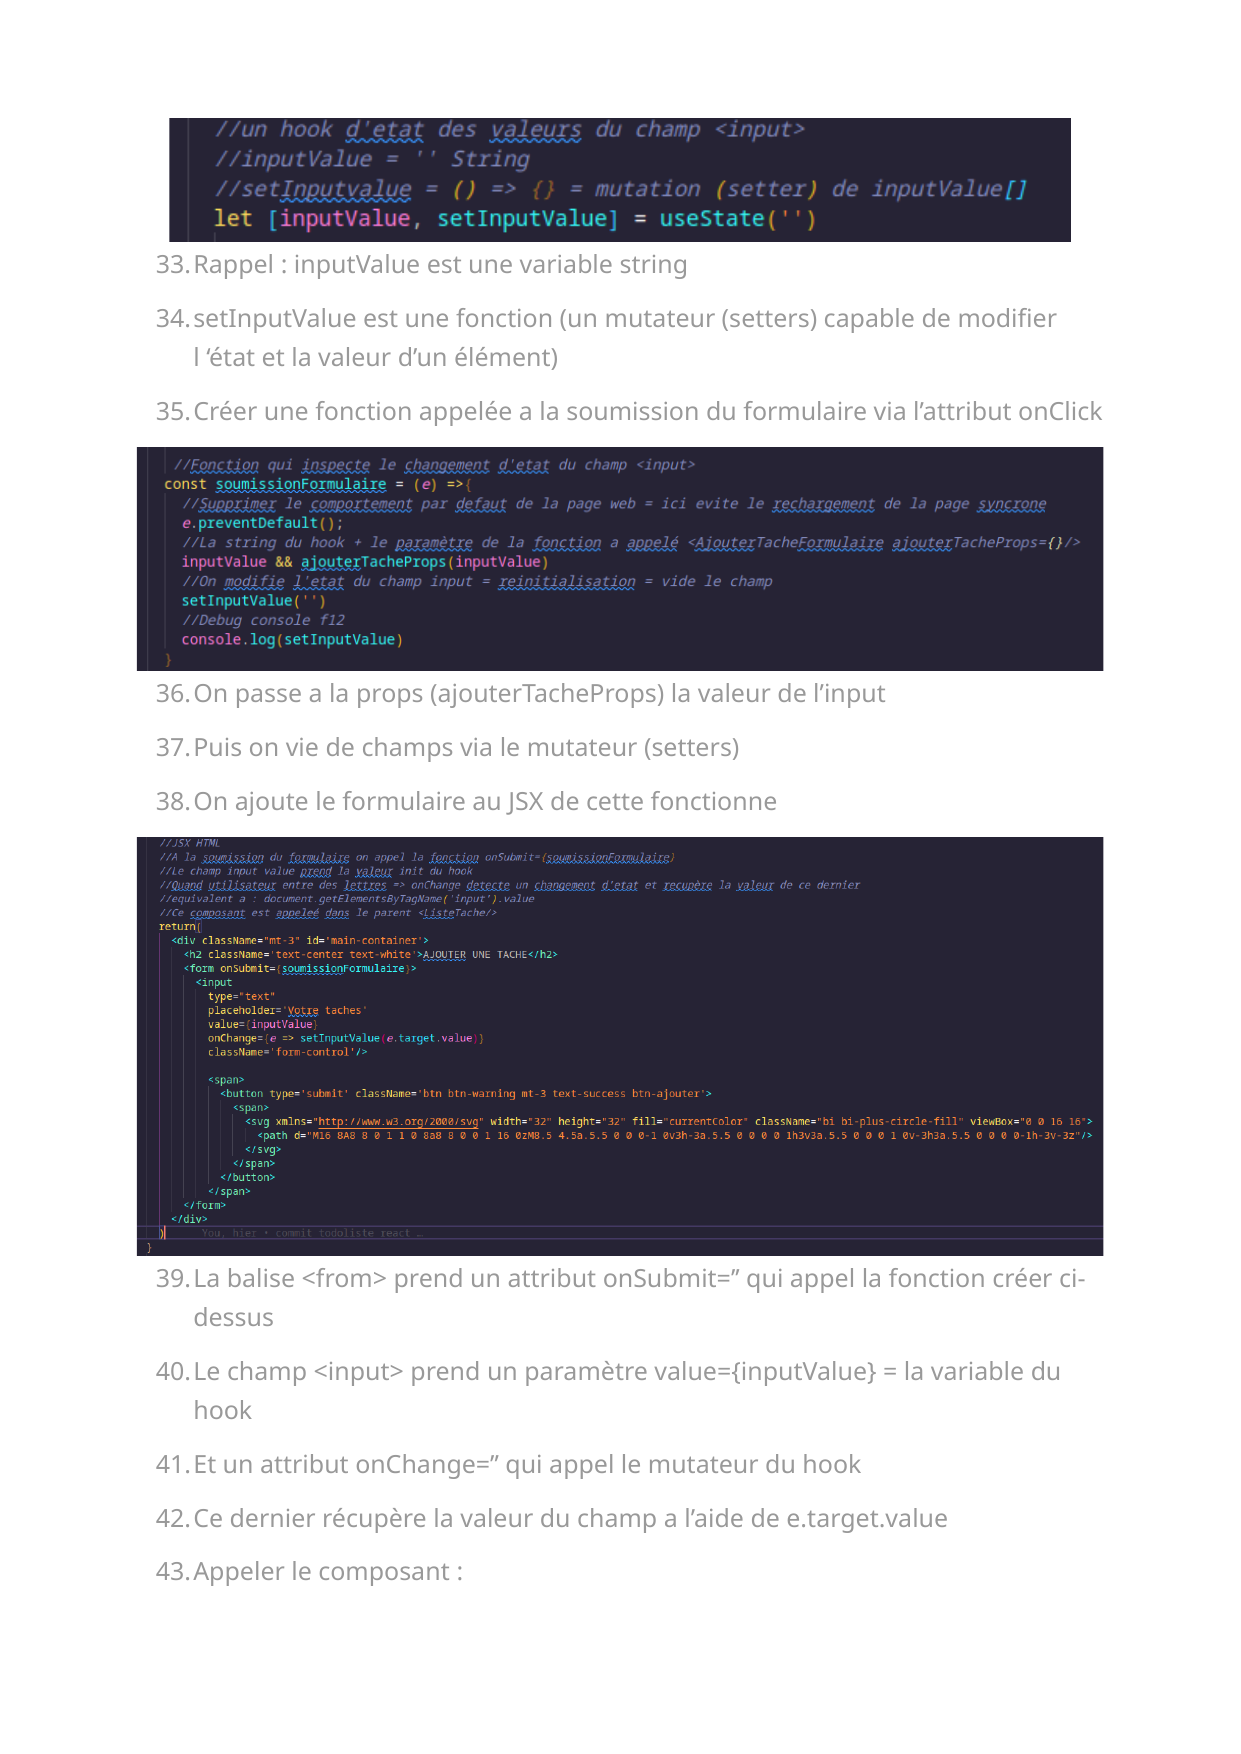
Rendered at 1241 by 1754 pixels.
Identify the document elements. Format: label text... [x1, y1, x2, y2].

picture [136, 837, 1104, 1256]
list On ajoute le formulaire au JSX de cette fonctionne [156, 783, 1122, 817]
list Puis on vie de champs via le mutateur (setters) [156, 729, 1122, 764]
picture [136, 447, 1104, 671]
list Rappel : inputValue est une variable string [156, 118, 1122, 281]
list Appeler le composant : [156, 1554, 1122, 1588]
list Créer une fonction appelée a la soumission du formulaire via l’attribut onClick [156, 393, 1122, 427]
list Et un attribut onChange=’’ qui appel le mutateur du hook [156, 1447, 1122, 1481]
list La balise <from> prend un attribut onSubmit=’’ qui appel la fonction créer ci-dessus [156, 837, 1122, 1334]
list setInputValue est une fonction (un mutateur (setters) capable de modifier l ‘état et la valeur d’un élément) [156, 300, 1122, 373]
picture [169, 118, 1071, 242]
list Ce dernier récupère la valeur du champ a l’aide de e.target.value [156, 1500, 1122, 1534]
list Le champ <input> prend un paramètre value={inputValue} = la variable du hook [156, 1354, 1122, 1427]
list On passe a la props (ajouterTacheProps) la valeur de l’input [156, 447, 1122, 710]
